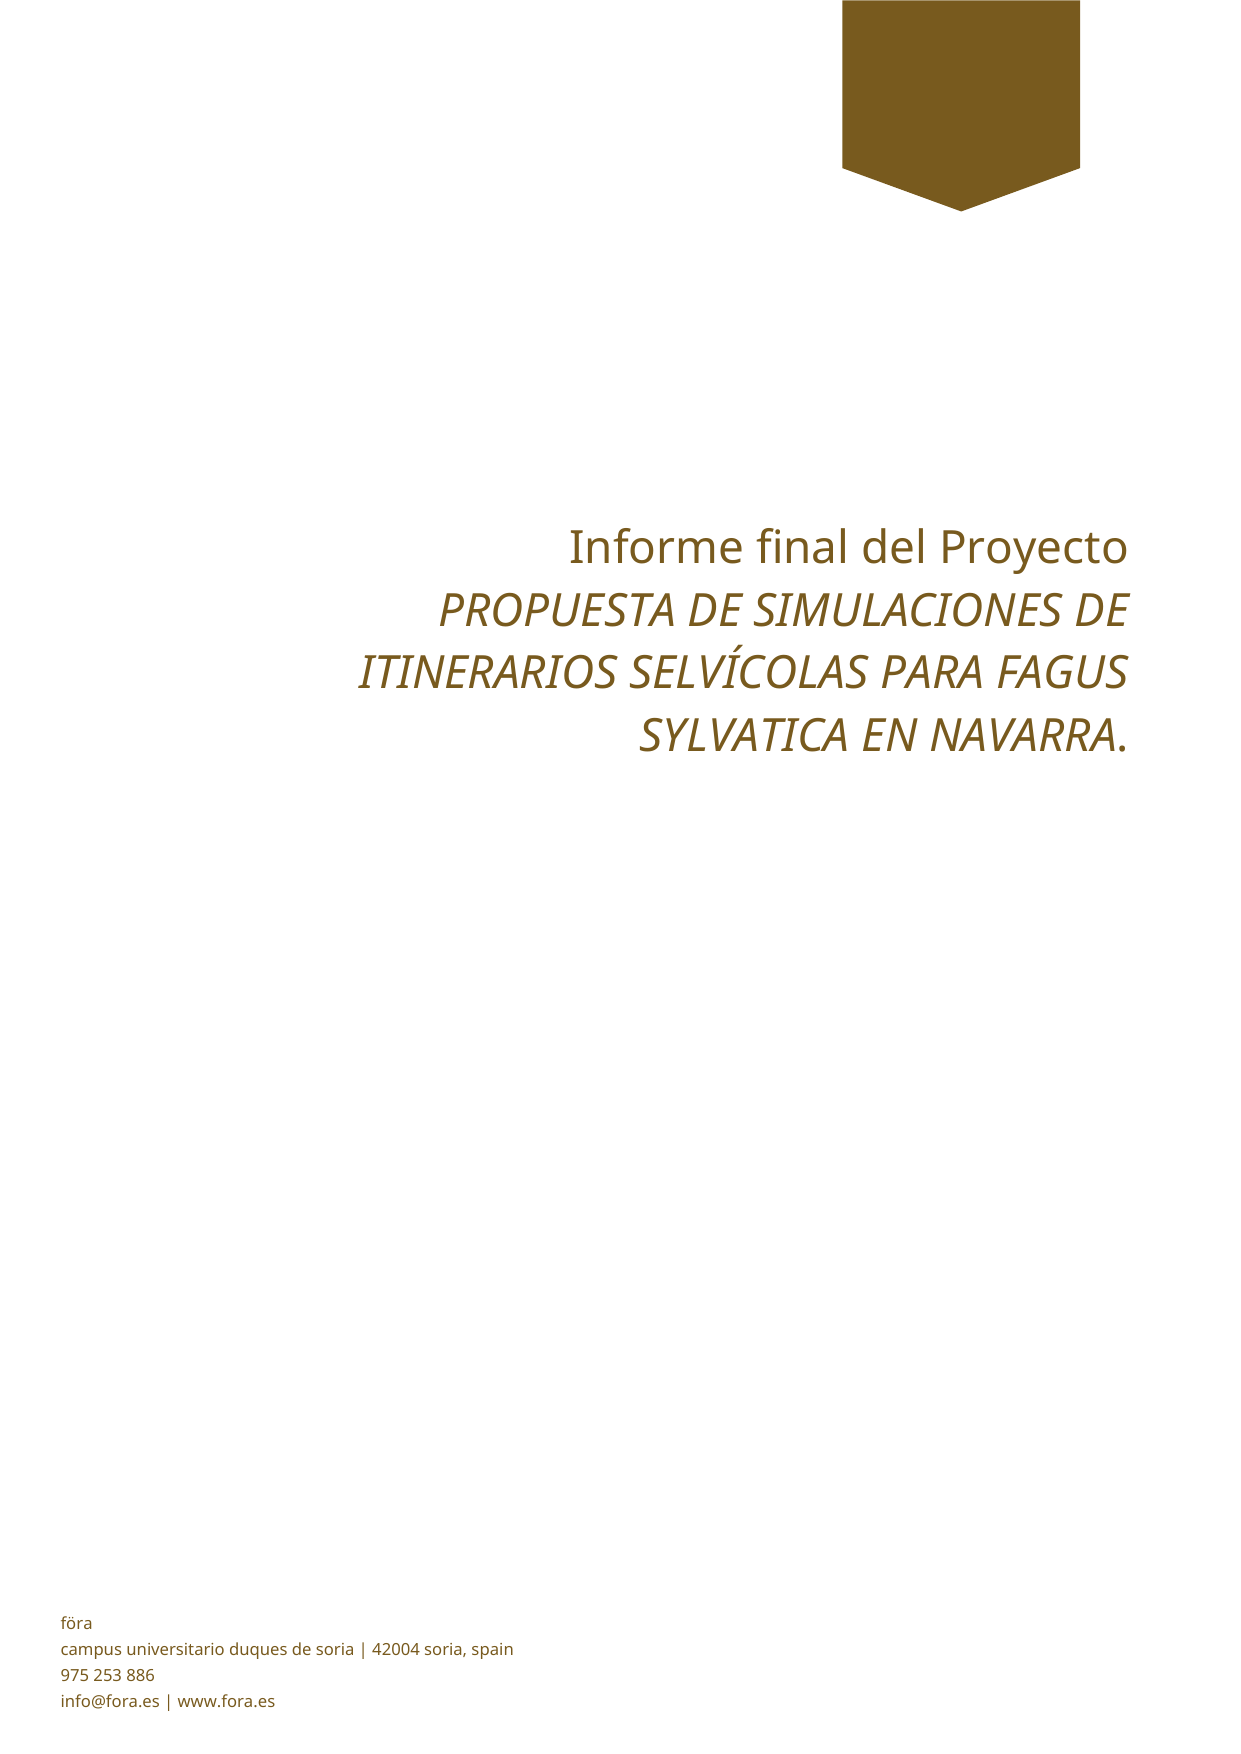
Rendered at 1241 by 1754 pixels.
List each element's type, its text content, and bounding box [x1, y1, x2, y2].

text PROPUESTA DE SIMULACIONES DE [124, 577, 1129, 640]
text ITINERARIOS SELVÍCOLAS PARA FAGUS [124, 640, 1129, 702]
text SYLVATICA EN NAVARRA. [124, 702, 1129, 764]
text Informe final del Proyecto [124, 515, 1129, 577]
